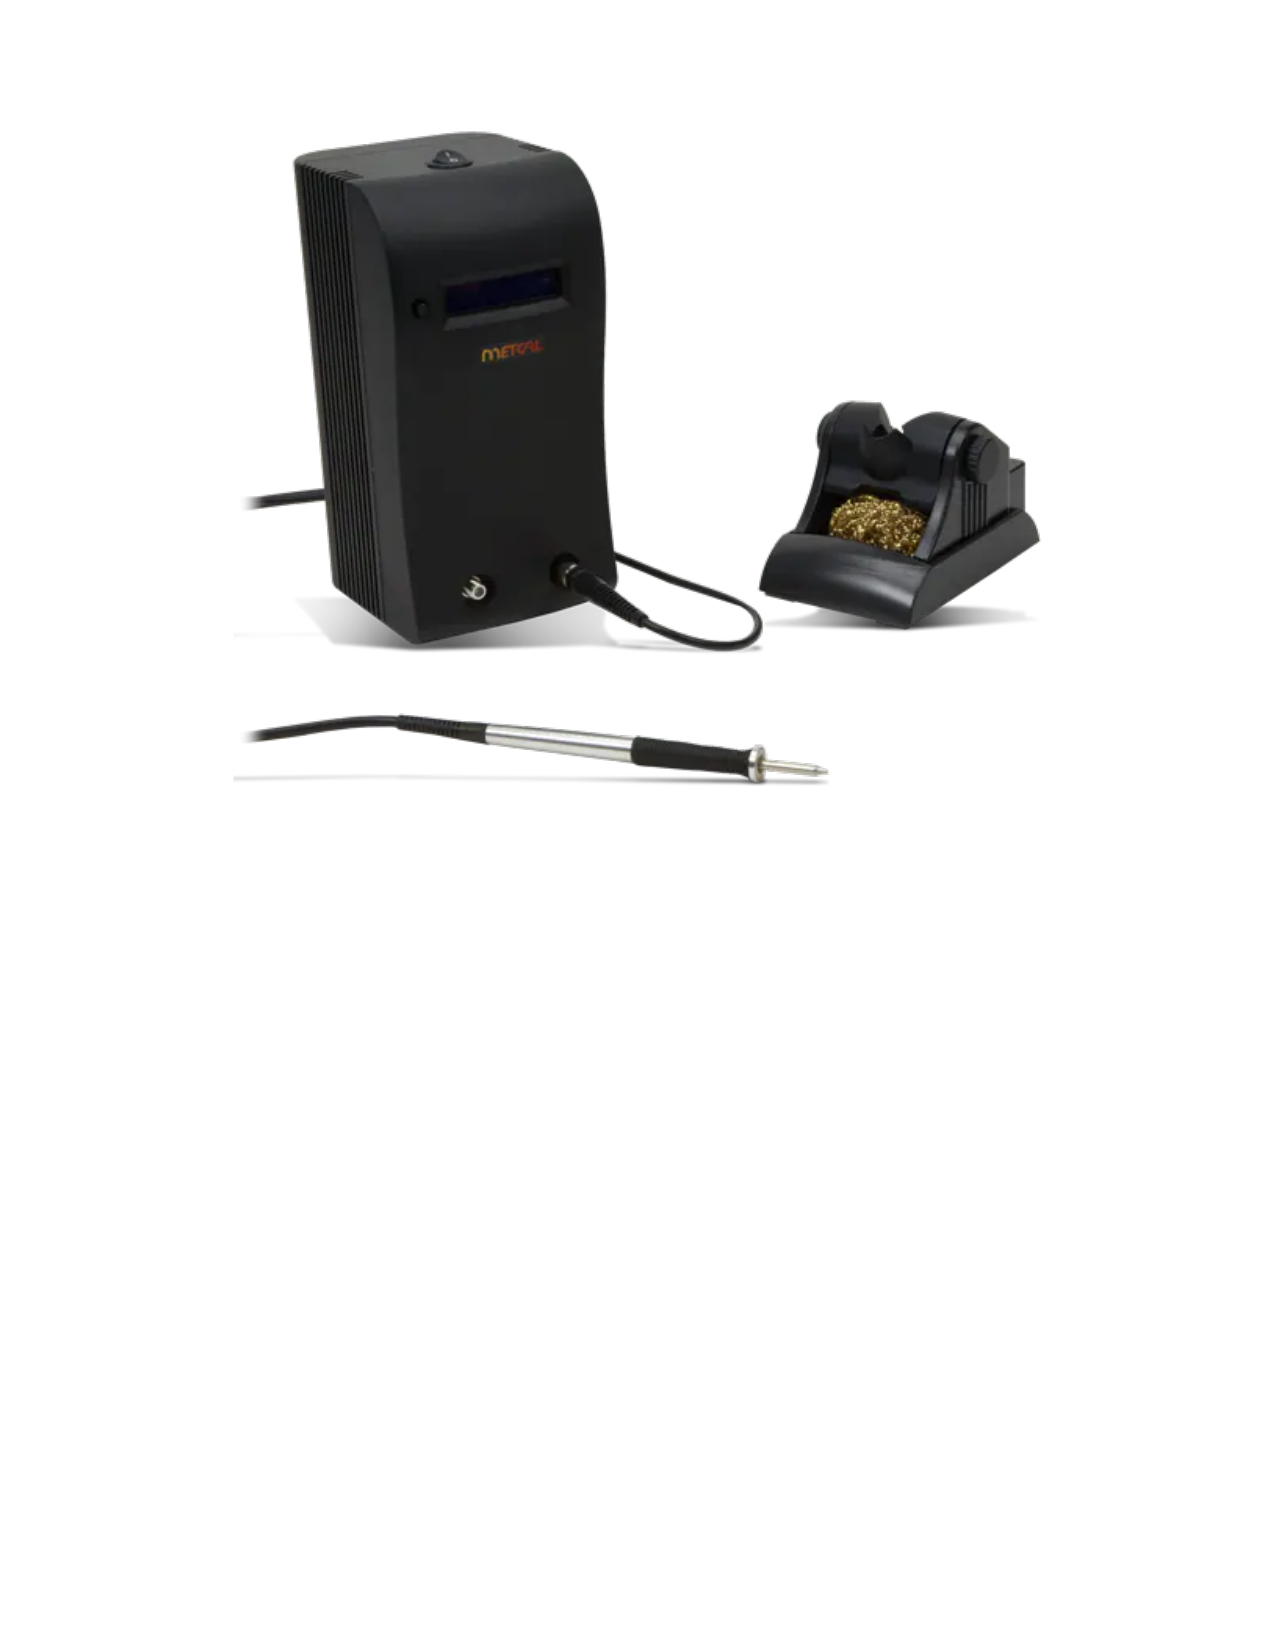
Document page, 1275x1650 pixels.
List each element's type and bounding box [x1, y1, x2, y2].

picture [168, 118, 1107, 800]
